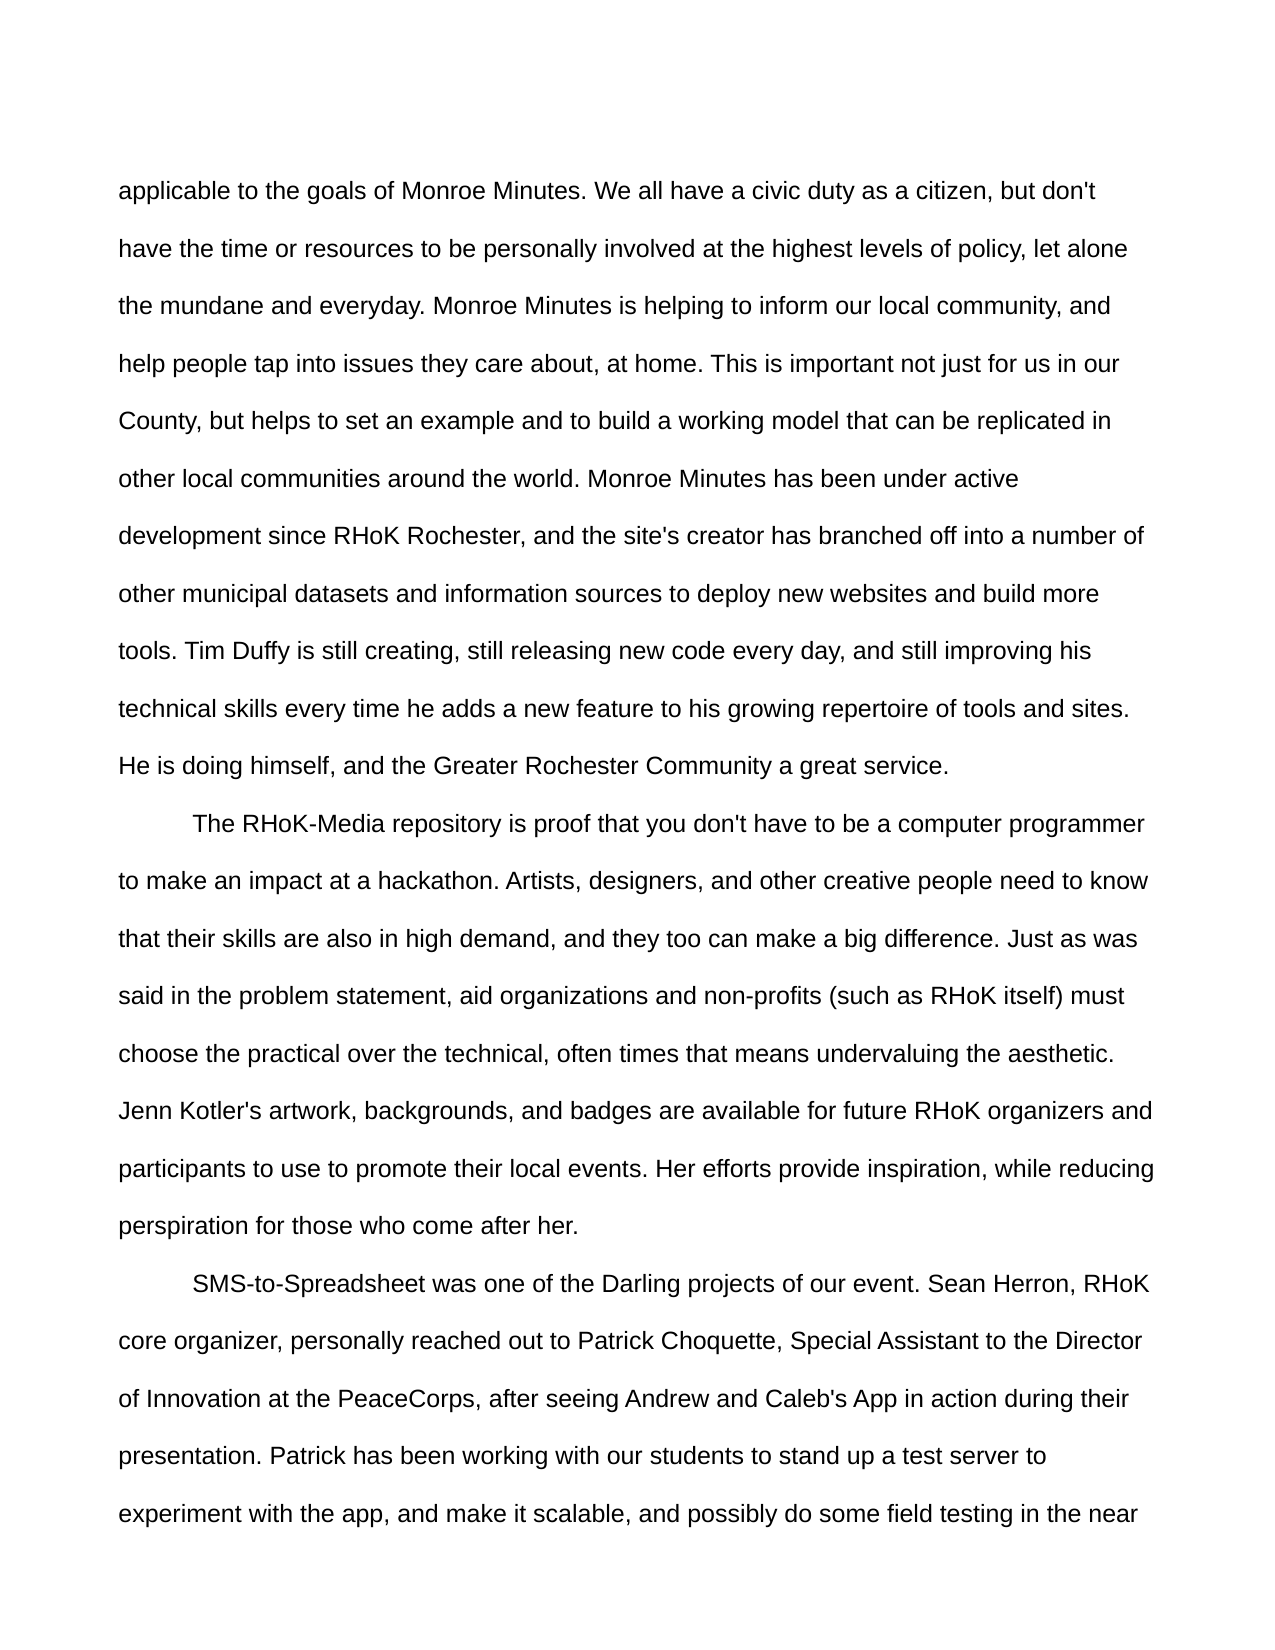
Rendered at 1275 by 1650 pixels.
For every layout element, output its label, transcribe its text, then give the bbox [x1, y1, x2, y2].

text The RHoK-Media repository is proof that you don't have to be a computer programmer to make an impact at a hackathon. Artists, designers, and other creative people need to know that their skills are also in high demand, and they too can make a big difference. Just as was said in the problem statement, aid organizations and non-profits (such as RHoK itself) must choose the practical over the technical, often times that means undervaluing the aesthetic. Jenn Kotler's artwork, backgrounds, and badges are available for future RHoK organizers and participants to use to promote their local events. Her efforts provide inspiration, while reducing perspiration for those who come after her. [118, 809, 1157, 1240]
text applicable to the goals of Monroe Minutes. We all have a civic duty as a citizen, but don't have the time or resources to be personally involved at the highest levels of policy, let alone the mundane and everyday. Monroe Minutes is helping to inform our local community, and help people tap into issues they care about, at home. This is important not just for us in our County, but helps to set an example and to build a working model that can be replicated in other local communities around the world. Monroe Minutes has been under active development since RHoK Rochester, and the site's creator has branched off into a number of other municipal datasets and information sources to deploy new websites and build more tools. Tim Duffy is still creating, still releasing new code every day, and still improving his technical skills every time he adds a new feature to his growing repertoire of tools and sites. He is doing himself, and the Greater Rochester Community a great service. [118, 176, 1157, 780]
text SMS-to-Spreadsheet was one of the Darling projects of our event. Sean Herron, RHoK core organizer, personally reached out to Patrick Choquette, Special Assistant to the Director of Innovation at the PeaceCorps, after seeing Andrew and Caleb's App in action during their presentation. Patrick has been working with our students to stand up a test server to experiment with the app, and make it scalable, and possibly do some field testing in the near [118, 1269, 1157, 1528]
